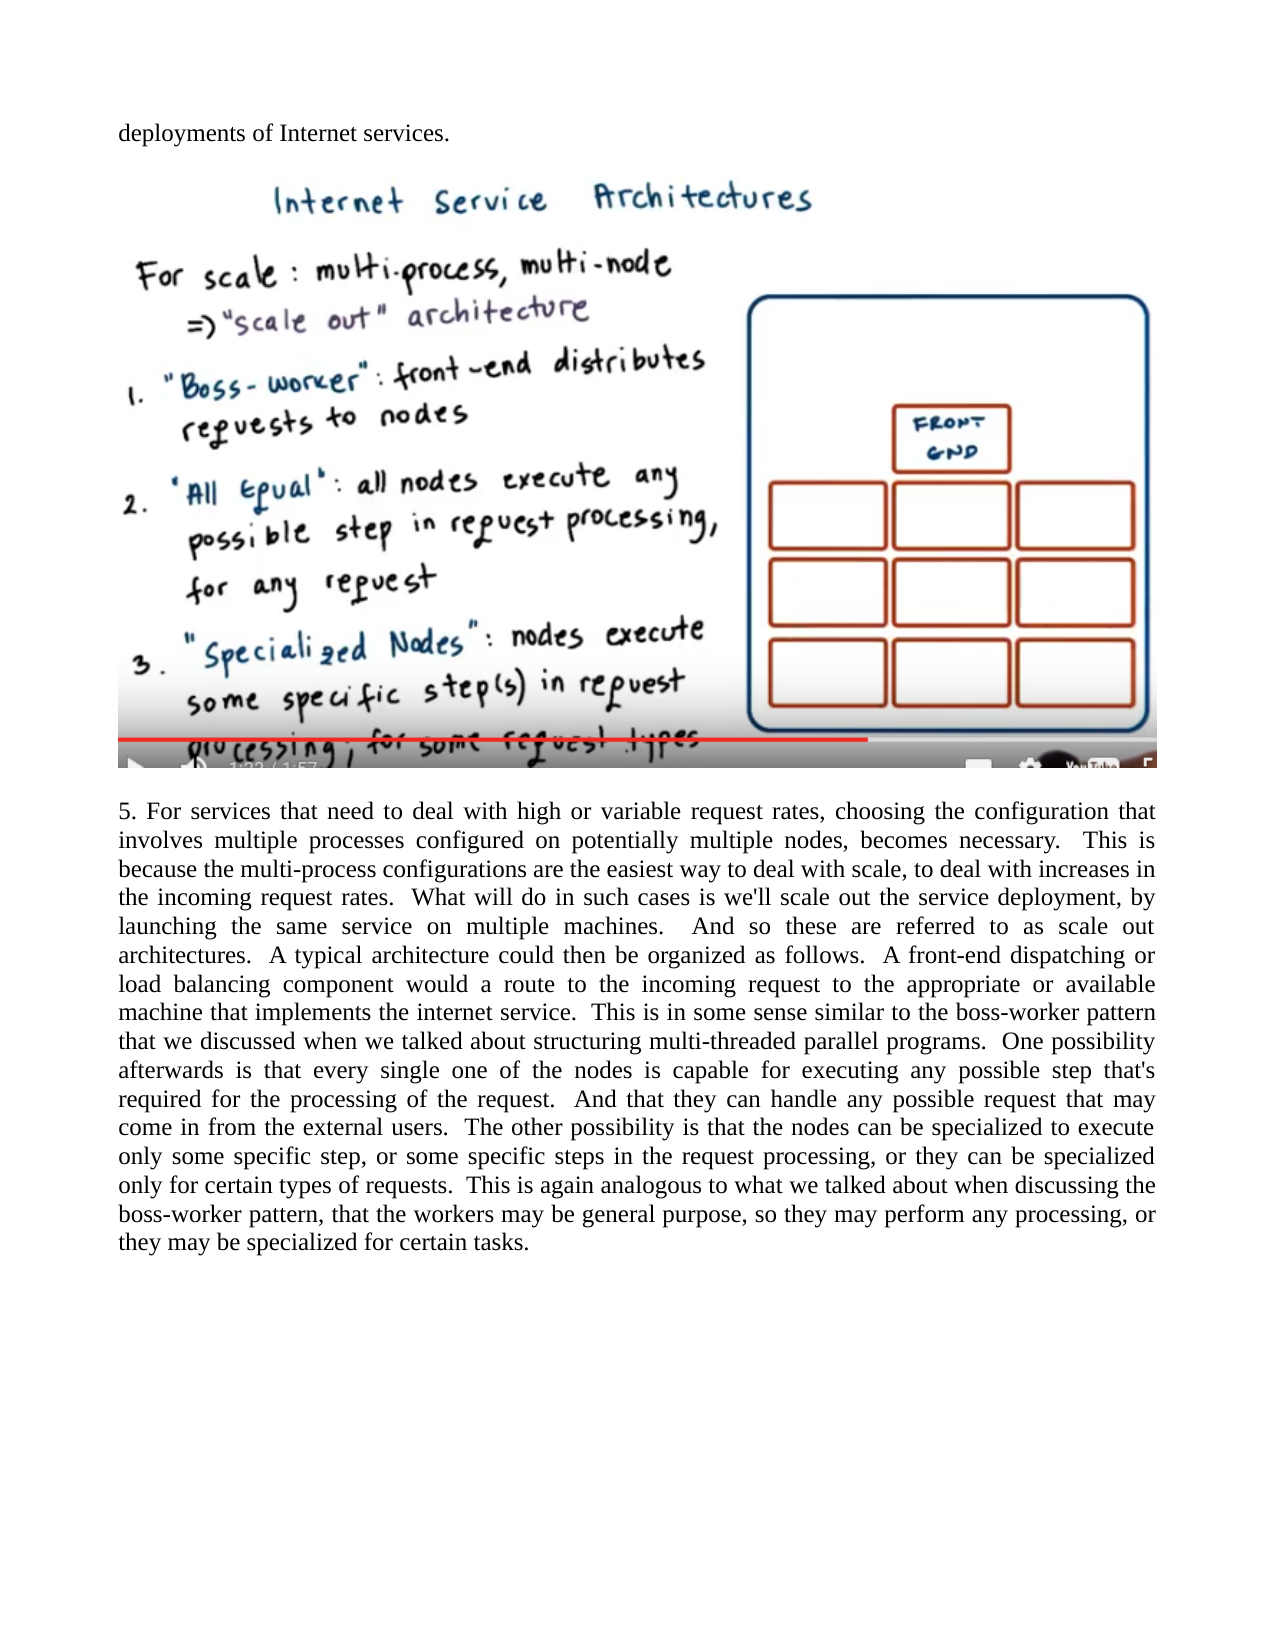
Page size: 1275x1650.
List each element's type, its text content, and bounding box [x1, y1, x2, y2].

picture [118, 175, 1157, 768]
text 5. For services that need to deal with high or variable request rates, choosing the configuration that involves multiple processes configured on potentially multiple nodes, becomes necessary. This is because the multi-process configurations are the easiest way to deal with scale, to deal with increases in the incoming request rates. What will do in such cases is we'll scale out the service deployment, by launching the same service on multiple machines. And so these are referred to as scale out architectures. A typical architecture could then be organized as follows. A front-end dispatching or load balancing component would a route to the incoming request to the appropriate or available machine that implements the internet service. This is in some sense similar to the boss-worker pattern that we discussed when we talked about structuring multi-threaded parallel programs. One possibility afterwards is that every single one of the nodes is capable for executing any possible step that's required for the processing of the request. And that they can handle any possible request that may come in from the external users. The other possibility is that the nodes can be specialized to execute only some specific step, or some specific steps in the request processing, or they can be specialized only for certain types of requests. This is again analogous to what we talked about when discussing the boss-worker pattern, that the workers may be general purpose, so they may perform any processing, or they may be specialized for certain tasks. [118, 796, 1157, 1256]
text deployments of Internet services. [118, 118, 1157, 147]
